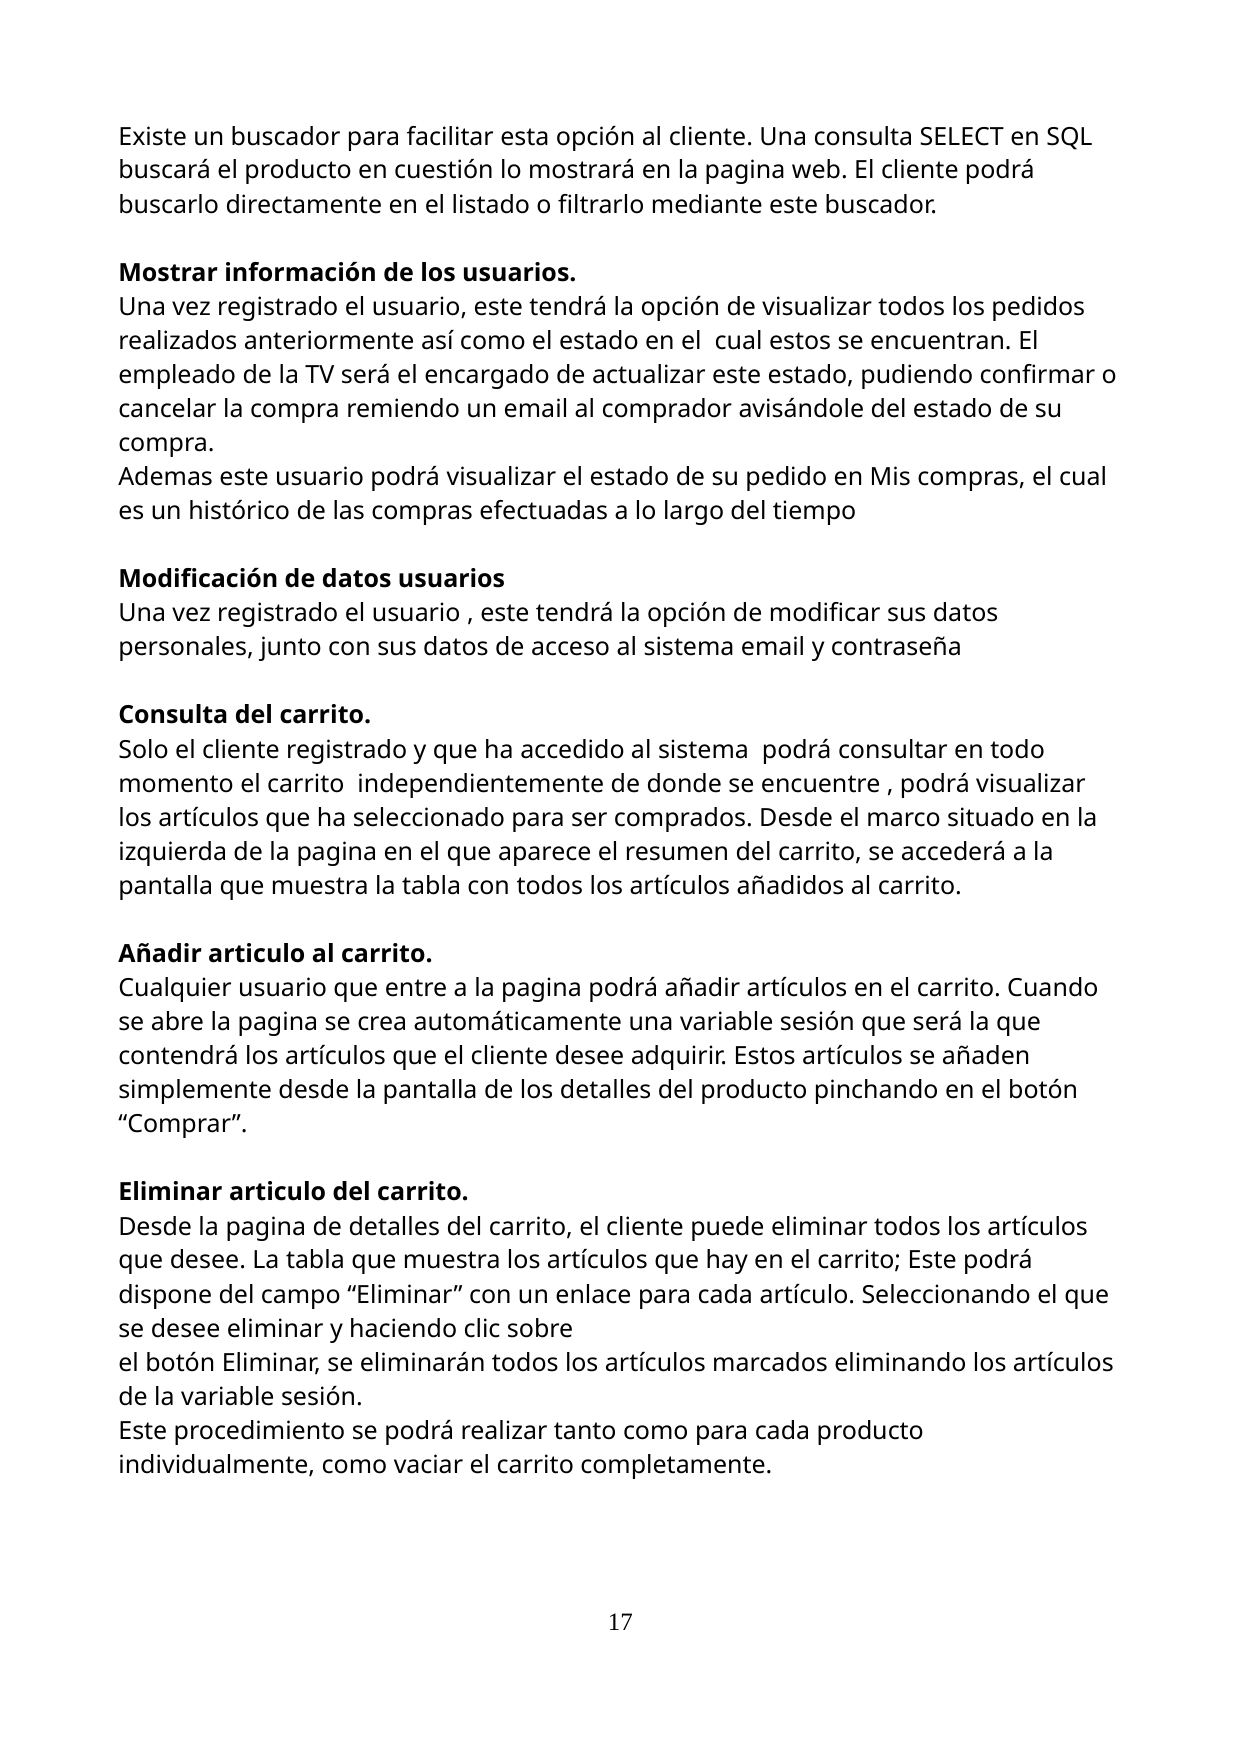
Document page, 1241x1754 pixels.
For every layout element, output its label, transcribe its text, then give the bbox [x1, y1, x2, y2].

text Solo el cliente registrado y que ha accedido al sistema podrá consultar en todo momento el carrito independientemente de donde se encuentre , podrá visualizar los artículos que ha seleccionado para ser comprados. Desde el marco situado en la izquierda de la pagina en el que aparece el resumen del carrito, se accederá a la pantalla que muestra la tabla con todos los artículos añadidos al carrito. [118, 731, 1122, 902]
text Ademas este usuario podrá visualizar el estado de su pedido en Mis compras, el cual es un histórico de las compras efectuadas a lo largo del tiempo [118, 459, 1122, 527]
text Cualquier usuario que entre a la pagina podrá añadir artículos en el carrito. Cuando se abre la pagina se crea automáticamente una variable sesión que será la que contendrá los artículos que el cliente desee adquirir. Estos artículos se añaden simplemente desde la pantalla de los detalles del producto pinchando en el botón “Comprar”. [118, 970, 1122, 1140]
text Eliminar articulo del carrito. [118, 1174, 1122, 1208]
text Desde la pagina de detalles del carrito, el cliente puede eliminar todos los artículos que desee. La tabla que muestra los artículos que hay en el carrito; Este podrá dispone del campo “Eliminar” con un enlace para cada artículo. Seleccionando el que se desee eliminar y haciendo clic sobre [118, 1208, 1122, 1344]
text Una vez registrado el usuario , este tendrá la opción de modificar sus datos personales, junto con sus datos de acceso al sistema email y contraseña [118, 595, 1122, 663]
text Modificación de datos usuarios [118, 561, 1122, 595]
text Una vez registrado el usuario, este tendrá la opción de visualizar todos los pedidos realizados anteriormente así como el estado en el cual estos se encuentran. El empleado de la TV será el encargado de actualizar este estado, pudiendo confirmar o cancelar la compra remiendo un email al comprador avisándole del estado de su compra. [118, 288, 1122, 459]
text Consulta del carrito. [118, 697, 1122, 731]
text Existe un buscador para facilitar esta opción al cliente. Una consulta SELECT en SQL buscará el producto en cuestión lo mostrará en la pagina web. El cliente podrá buscarlo directamente en el listado o filtrarlo mediante este buscador. [118, 118, 1122, 220]
text Este procedimiento se podrá realizar tanto como para cada producto individualmente, como vaciar el carrito completamente. [118, 1412, 1122, 1481]
text Mostrar información de los usuarios. [118, 254, 1122, 288]
text Añadir articulo al carrito. [118, 936, 1122, 970]
text el botón Eliminar, se eliminarán todos los artículos marcados eliminando los artículos de la variable sesión. [118, 1344, 1122, 1412]
